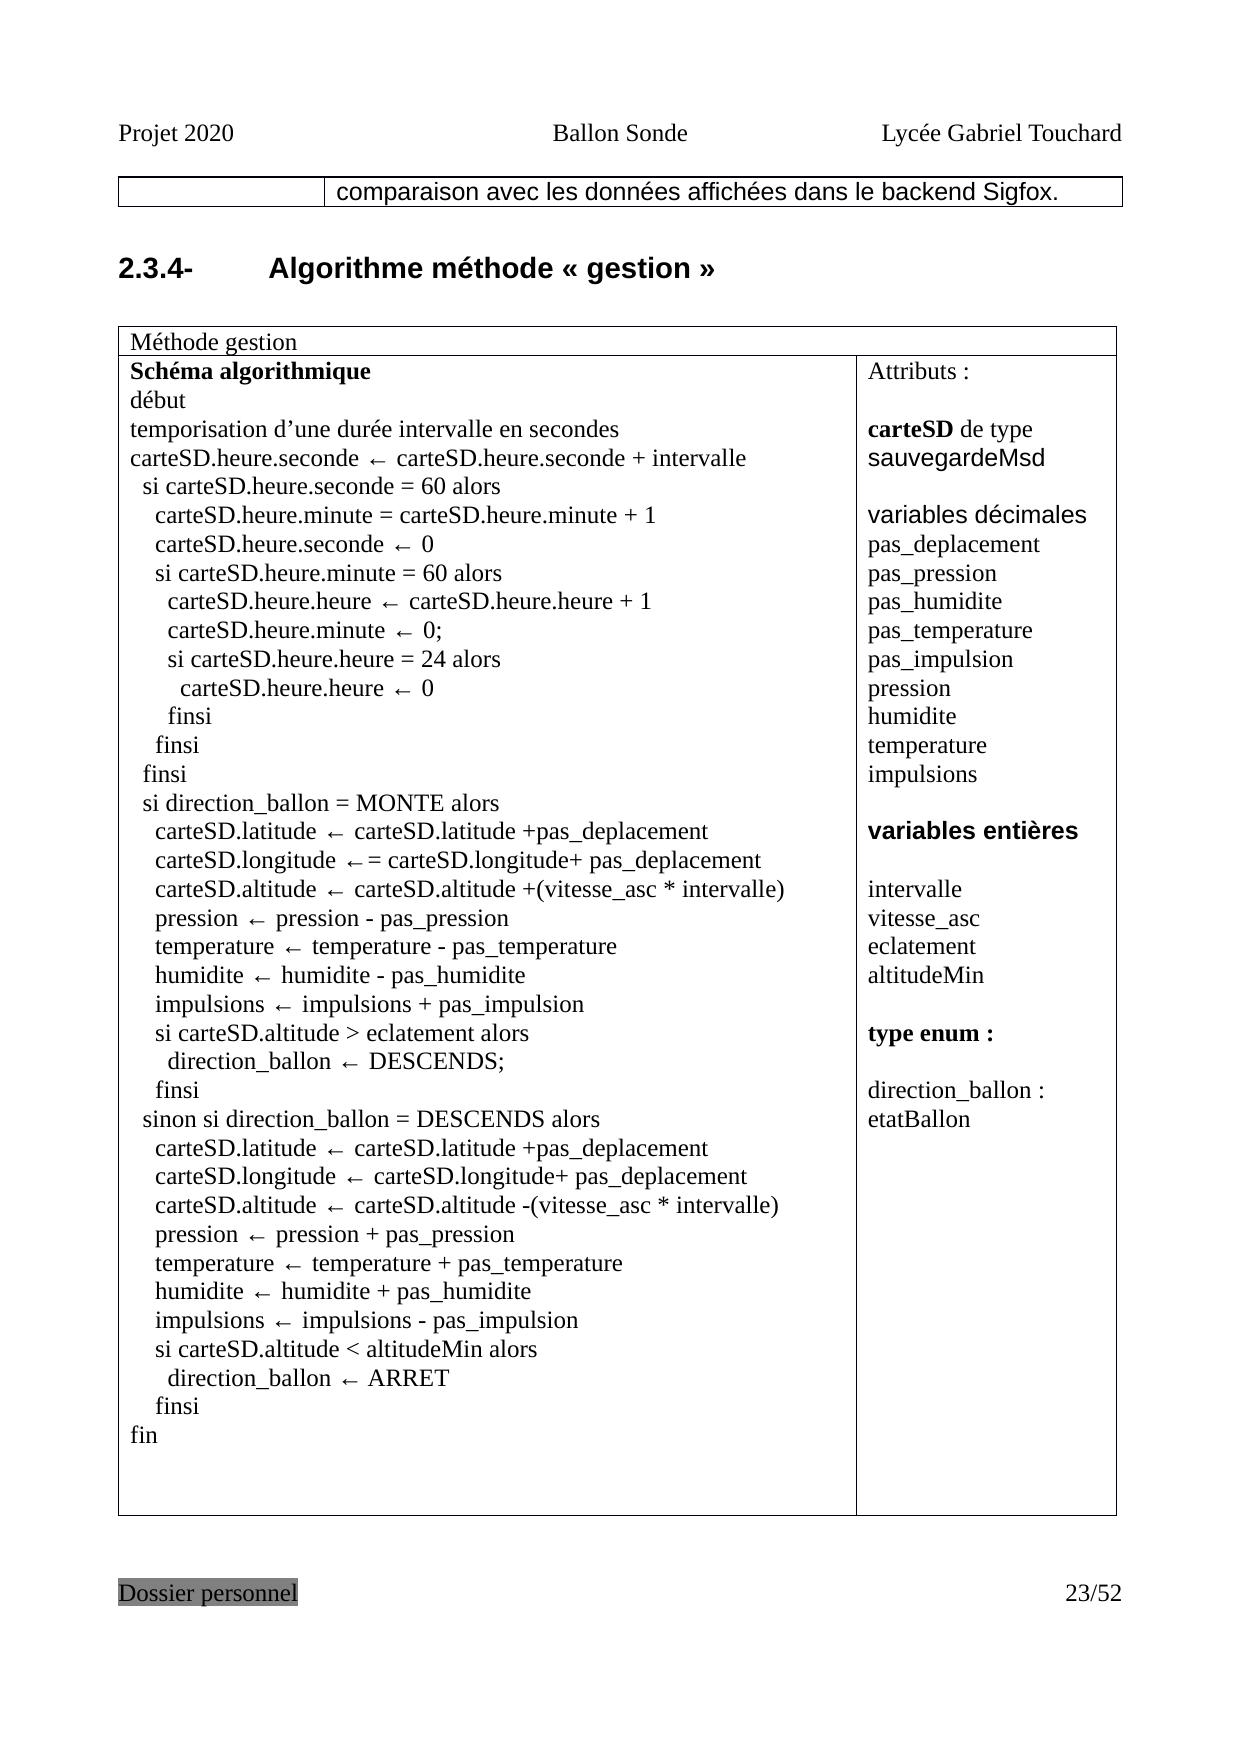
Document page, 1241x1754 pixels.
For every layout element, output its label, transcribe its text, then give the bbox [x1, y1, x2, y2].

table_cell comparaison avec les données affichées dans le backend Sigfox. [325, 178, 1122, 206]
subtitle Algorithme méthode « gestion » [118, 251, 1122, 284]
table_cell Schéma algorithmique début temporisation d’une durée intervalle en secondes carteSD.heure.seconde ← carteSD.heure.seconde + intervalle si carteSD.heure.seconde = 60 alors carteSD.heure.minute = carteSD.heure.minute + 1 carteSD.heure.seconde ← 0 si carteSD.heure.minute = 60 alors carteSD.heure.heure ← carteSD.heure.heure + 1 carteSD.heure.minute ← 0; si carteSD.heure.heure = 24 alors carteSD.heure.heure ← 0 finsi finsi finsi si direction_ballon = MONTE alors carteSD.latitude ← carteSD.latitude +pas_deplacement carteSD.longitude ←= carteSD.longitude+ pas_deplacement carteSD.altitude ← carteSD.altitude +(vitesse_asc * intervalle) pression ← pression - pas_pression temperature ← temperature - pas_temperature humidite ← humidite - pas_humidite impulsions ← impulsions + pas_impulsion si carteSD.altitude > eclatement alors direction_ballon ← DESCENDS; finsi sinon si direction_ballon = DESCENDS alors carteSD.latitude ← carteSD.latitude +pas_deplacement carteSD.longitude ← carteSD.longitude+ pas_deplacement carteSD.altitude ← carteSD.altitude -(vitesse_asc * intervalle) pression ← pression + pas_pression temperature ← temperature + pas_temperature humidite ← humidite + pas_humidite impulsions ← impulsions - pas_impulsion si carteSD.altitude < altitudeMin alors direction_ballon ← ARRET finsi fin [119, 356, 856, 1515]
table_cell Attributs : carteSD de type sauvegardeMsd variables décimales pas_deplacement pas_pression pas_humidite pas_temperature pas_impulsion pression humidite temperature impulsions variables entières intervalle vitesse_asc eclatement altitudeMin type enum : direction_ballon : etatBallon [857, 356, 1116, 1515]
table_header Méthode gestion [119, 327, 1116, 355]
table_cell [119, 178, 324, 206]
